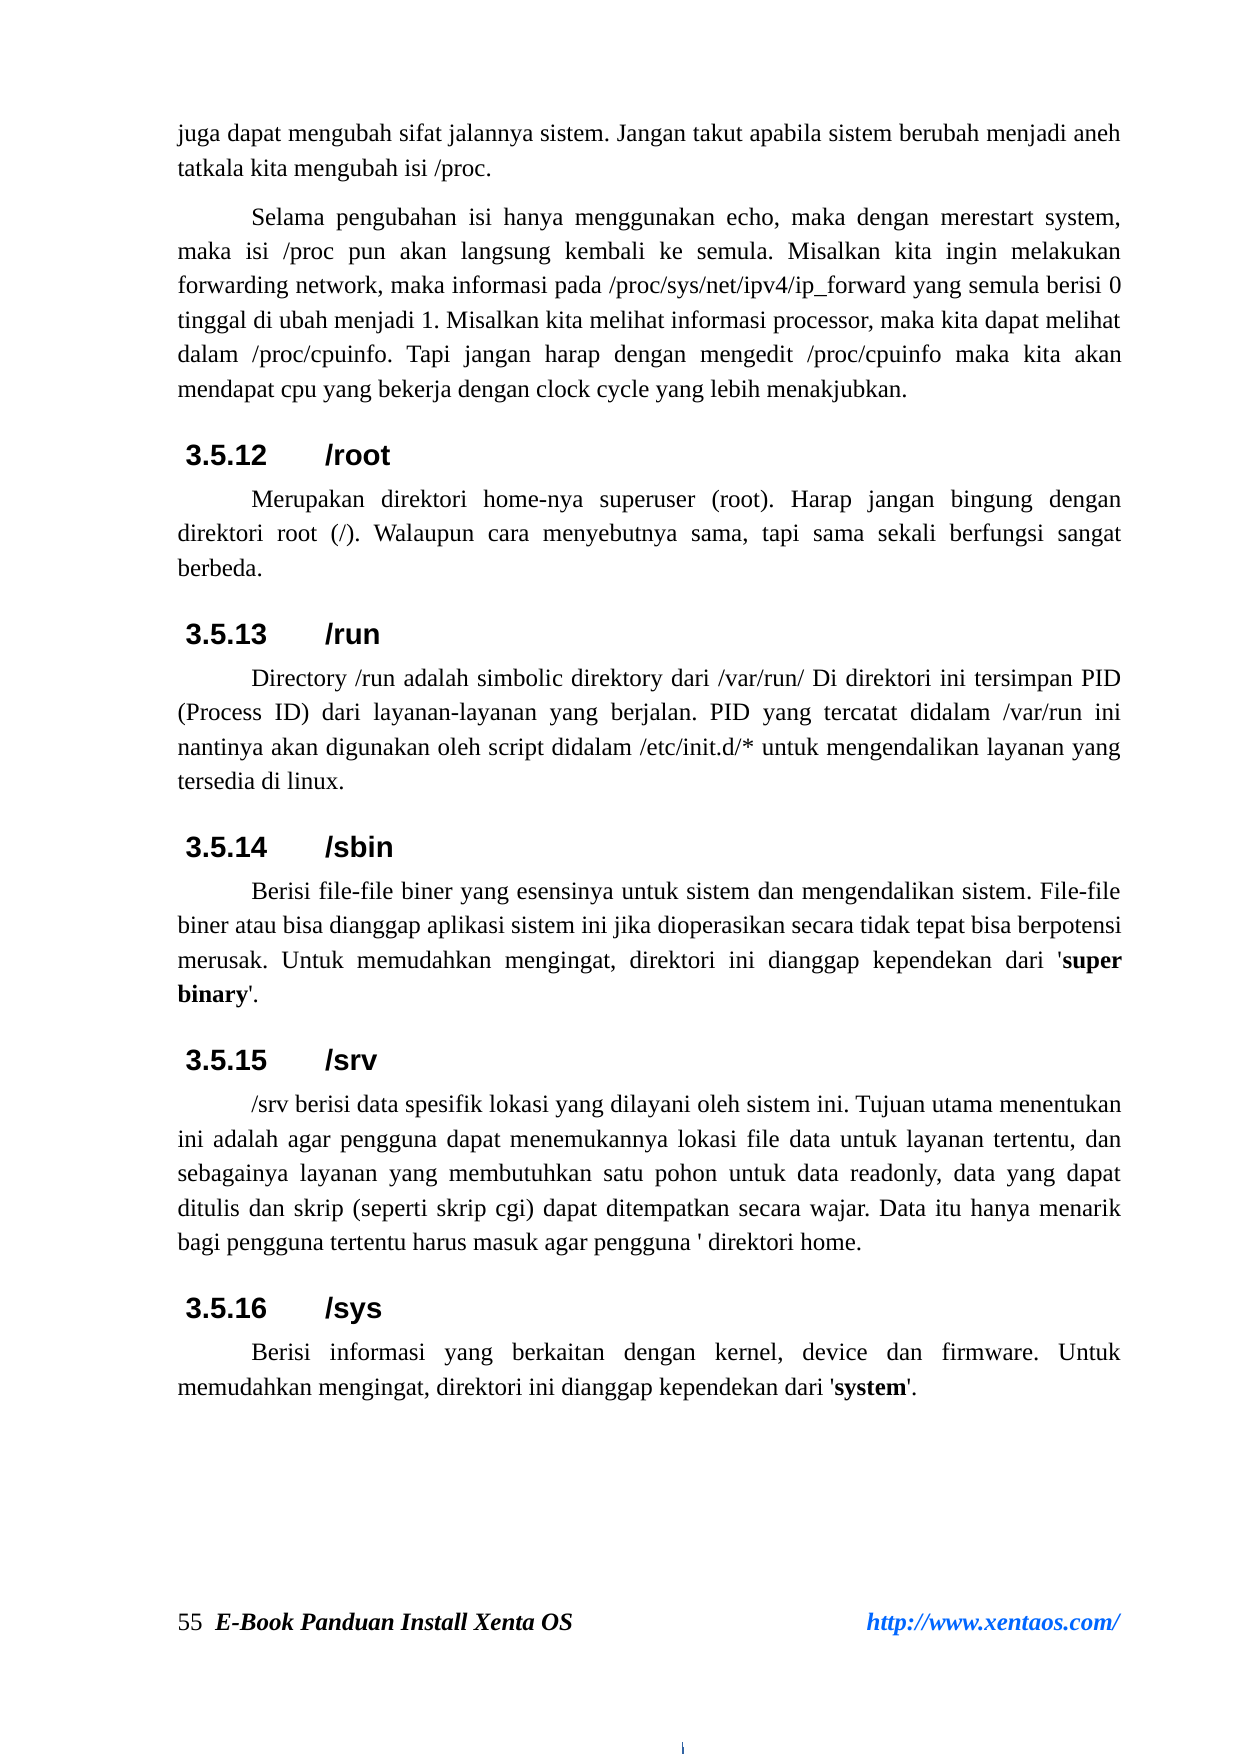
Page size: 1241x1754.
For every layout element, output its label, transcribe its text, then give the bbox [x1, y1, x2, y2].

text Directory /run adalah simbolic direktory dari /var/run/ Di direktori ini tersimpan PID (Process ID) dari layanan-layanan yang berjalan. PID yang tercatat didalam /var/run ini nantinya akan digunakan oleh script didalam /etc/init.d/* untuk mengendalikan layanan yang tersedia di linux. [177, 663, 1122, 795]
text Berisi file-file biner yang esensinya untuk sistem dan mengendalikan sistem. File-file biner atau bisa dianggap aplikasi sistem ini jika dioperasikan secara tidak tepat bisa berpotensi merusak. Untuk memudahkan mengingat, direktori ini dianggap kependekan dari 'super binary'. [177, 876, 1122, 1008]
text Berisi informasi yang berkaitan dengan kernel, device dan firmware. Untuk memudahkan mengingat, direktori ini dianggap kependekan dari 'system'. [177, 1337, 1122, 1401]
text Merupakan direktori home-nya superuser (root). Harap jangan bingung dengan direktori root (/). Walaupun cara menyebutnya sama, tapi sama sekali berfungsi sangat berbeda. [177, 484, 1122, 582]
subtitle /sbin [177, 830, 1122, 864]
text juga dapat mengubah sifat jalannya sistem. Jangan takut apabila sistem berubah menjadi aneh tatkala kita mengubah isi /proc. [177, 118, 1122, 181]
subtitle /run [177, 617, 1122, 650]
text Selama pengubahan isi hanya menggunakan echo, maka dengan merestart system, maka isi /proc pun akan langsung kembali ke semula. Misalkan kita ingin melakukan forwarding network, maka informasi pada /proc/sys/net/ipv4/ip_forward yang semula berisi 0 tinggal di ubah menjadi 1. Misalkan kita melihat informasi processor, maka kita dapat melihat dalam /proc/cpuinfo. Tapi jangan harap dengan mengedit /proc/cpuinfo maka kita akan mendapat cpu yang bekerja dengan clock cycle yang lebih menakjubkan. [177, 202, 1122, 403]
text /srv berisi data spesifik lokasi yang dilayani oleh sistem ini. Tujuan utama menentukan ini adalah agar pengguna dapat menemukannya lokasi file data untuk layanan tertentu, dan sebagainya layanan yang membutuhkan satu pohon untuk data readonly, data yang dapat ditulis dan skrip (seperti skrip cgi) dapat ditempatkan secara wajar. Data itu hanya menarik bagi pengguna tertentu harus masuk agar pengguna ' direktori home. [177, 1089, 1122, 1256]
subtitle /root [177, 438, 1122, 471]
subtitle /sys [177, 1291, 1122, 1325]
subtitle /srv [177, 1043, 1122, 1077]
